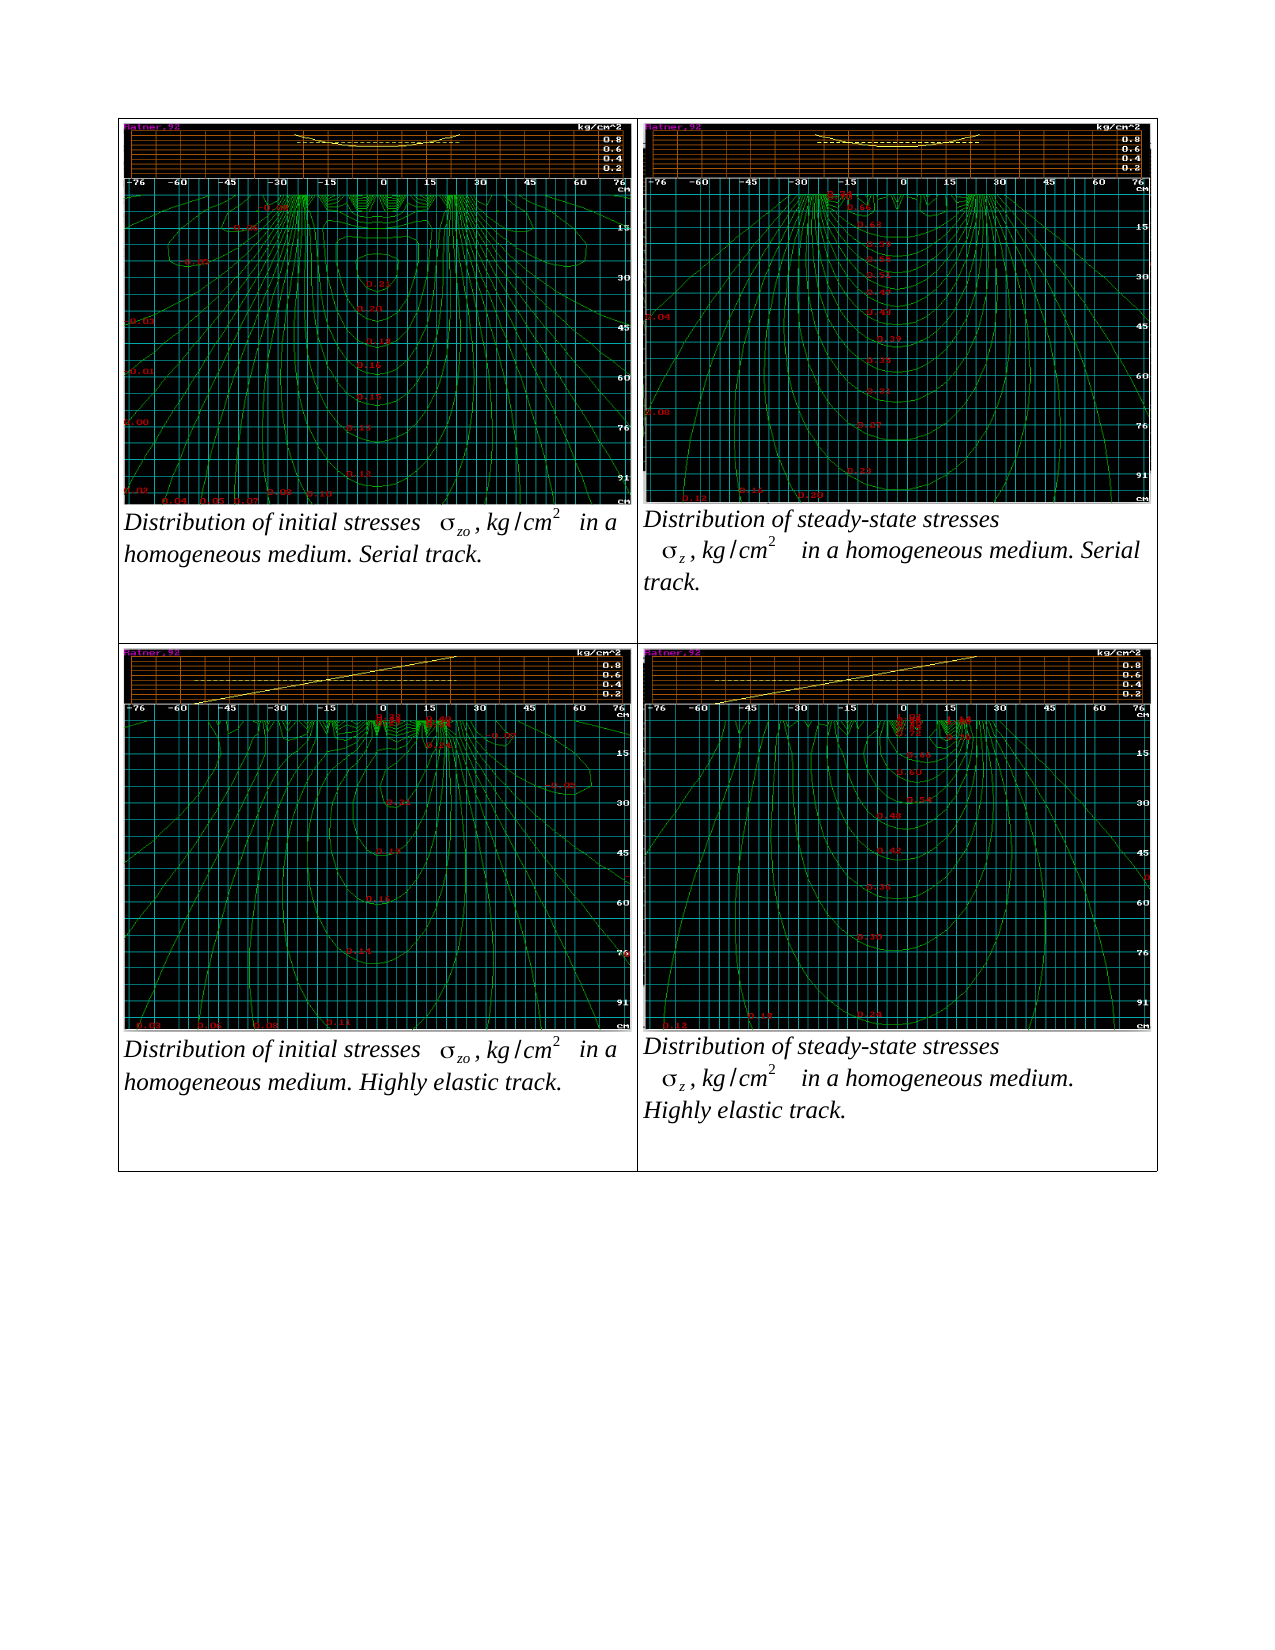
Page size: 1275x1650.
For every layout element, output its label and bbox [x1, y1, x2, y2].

picture [643, 648, 1152, 1032]
table_header [638, 119, 1157, 643]
table_header [119, 505, 637, 643]
table_cell [119, 644, 637, 1171]
table_cell [638, 644, 1157, 1171]
picture [123, 123, 632, 505]
table_header [119, 119, 637, 504]
picture [123, 648, 632, 1032]
picture [643, 123, 1152, 504]
